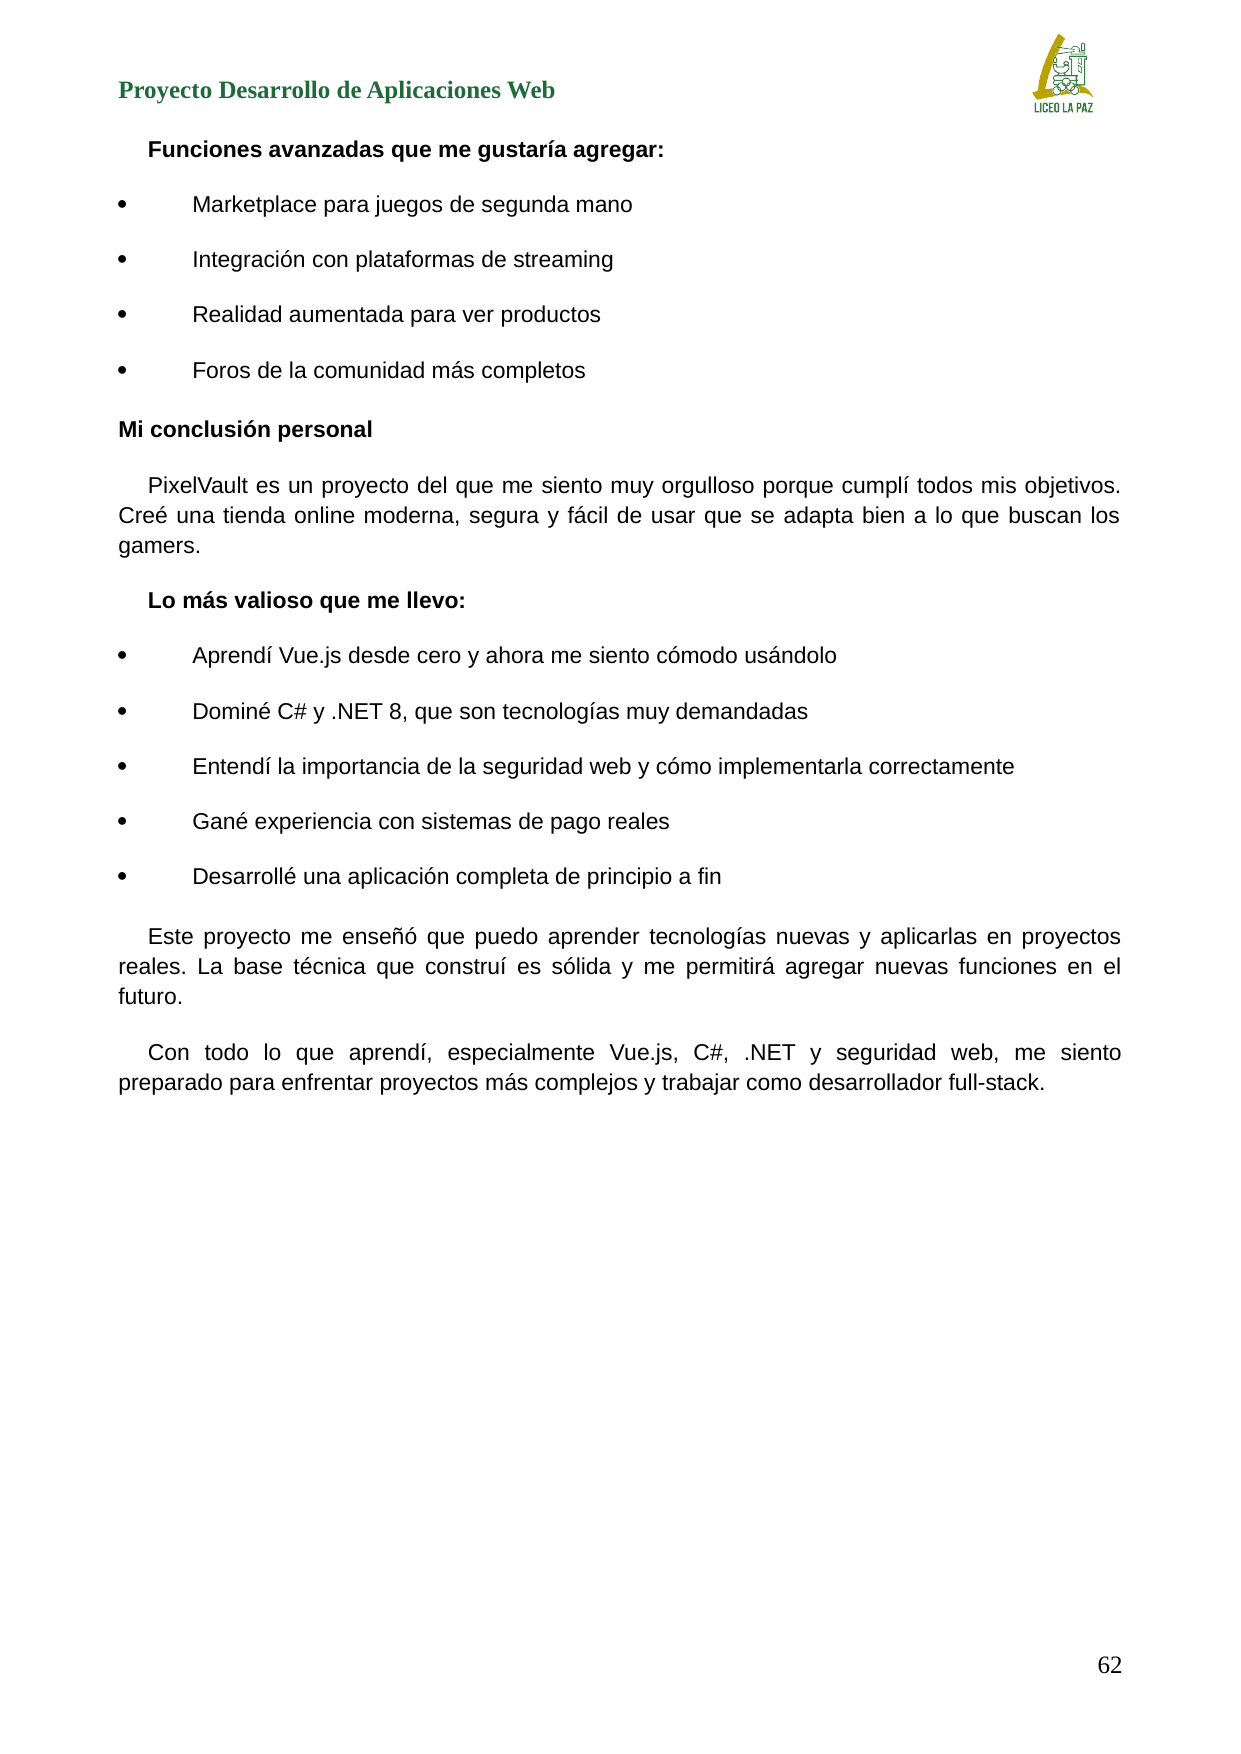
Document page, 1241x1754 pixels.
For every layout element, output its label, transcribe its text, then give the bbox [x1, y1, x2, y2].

list Foros de la comunidad más completos [118, 357, 1122, 383]
list Aprendí Vue.js desde cero y ahora me siento cómodo usándolo [118, 642, 1122, 669]
subtitle Mi conclusión personal [118, 416, 1122, 443]
list Desarrollé una aplicación completa de principio a fin [118, 863, 1122, 889]
text Funciones avanzadas que me gustaría agregar: [118, 136, 1122, 162]
text PixelVault es un proyecto del que me siento muy orgulloso porque cumplí todos mis objetivos. Creé una tienda online moderna, segura y fácil de usar que se adapta bien a lo que buscan los gamers. [118, 472, 1122, 558]
text Lo más valioso que me llevo: [118, 587, 1122, 613]
list Realidad aumentada para ver productos [118, 301, 1122, 328]
picture [1025, 26, 1100, 121]
list Entendí la importancia de la seguridad web y cómo implementarla correctamente [118, 753, 1122, 779]
text Este proyecto me enseñó que puedo aprender tecnologías nuevas y aplicarlas en proyectos reales. La base técnica que construí es sólida y me permitirá agregar nuevas funciones en el futuro. [118, 923, 1122, 1010]
list Gané experiencia con sistemas de pago reales [118, 808, 1122, 834]
list Dominé C# y .NET 8, que son tecnologías muy demandadas [118, 698, 1122, 724]
list Integración con plataformas de streaming [118, 246, 1122, 273]
list Marketplace para juegos de segunda mano [118, 191, 1122, 217]
text Con todo lo que aprendí, especialmente Vue.js, C#, .NET y seguridad web, me siento preparado para enfrentar proyectos más complejos y trabajar como desarrollador full-stack. [118, 1038, 1122, 1095]
